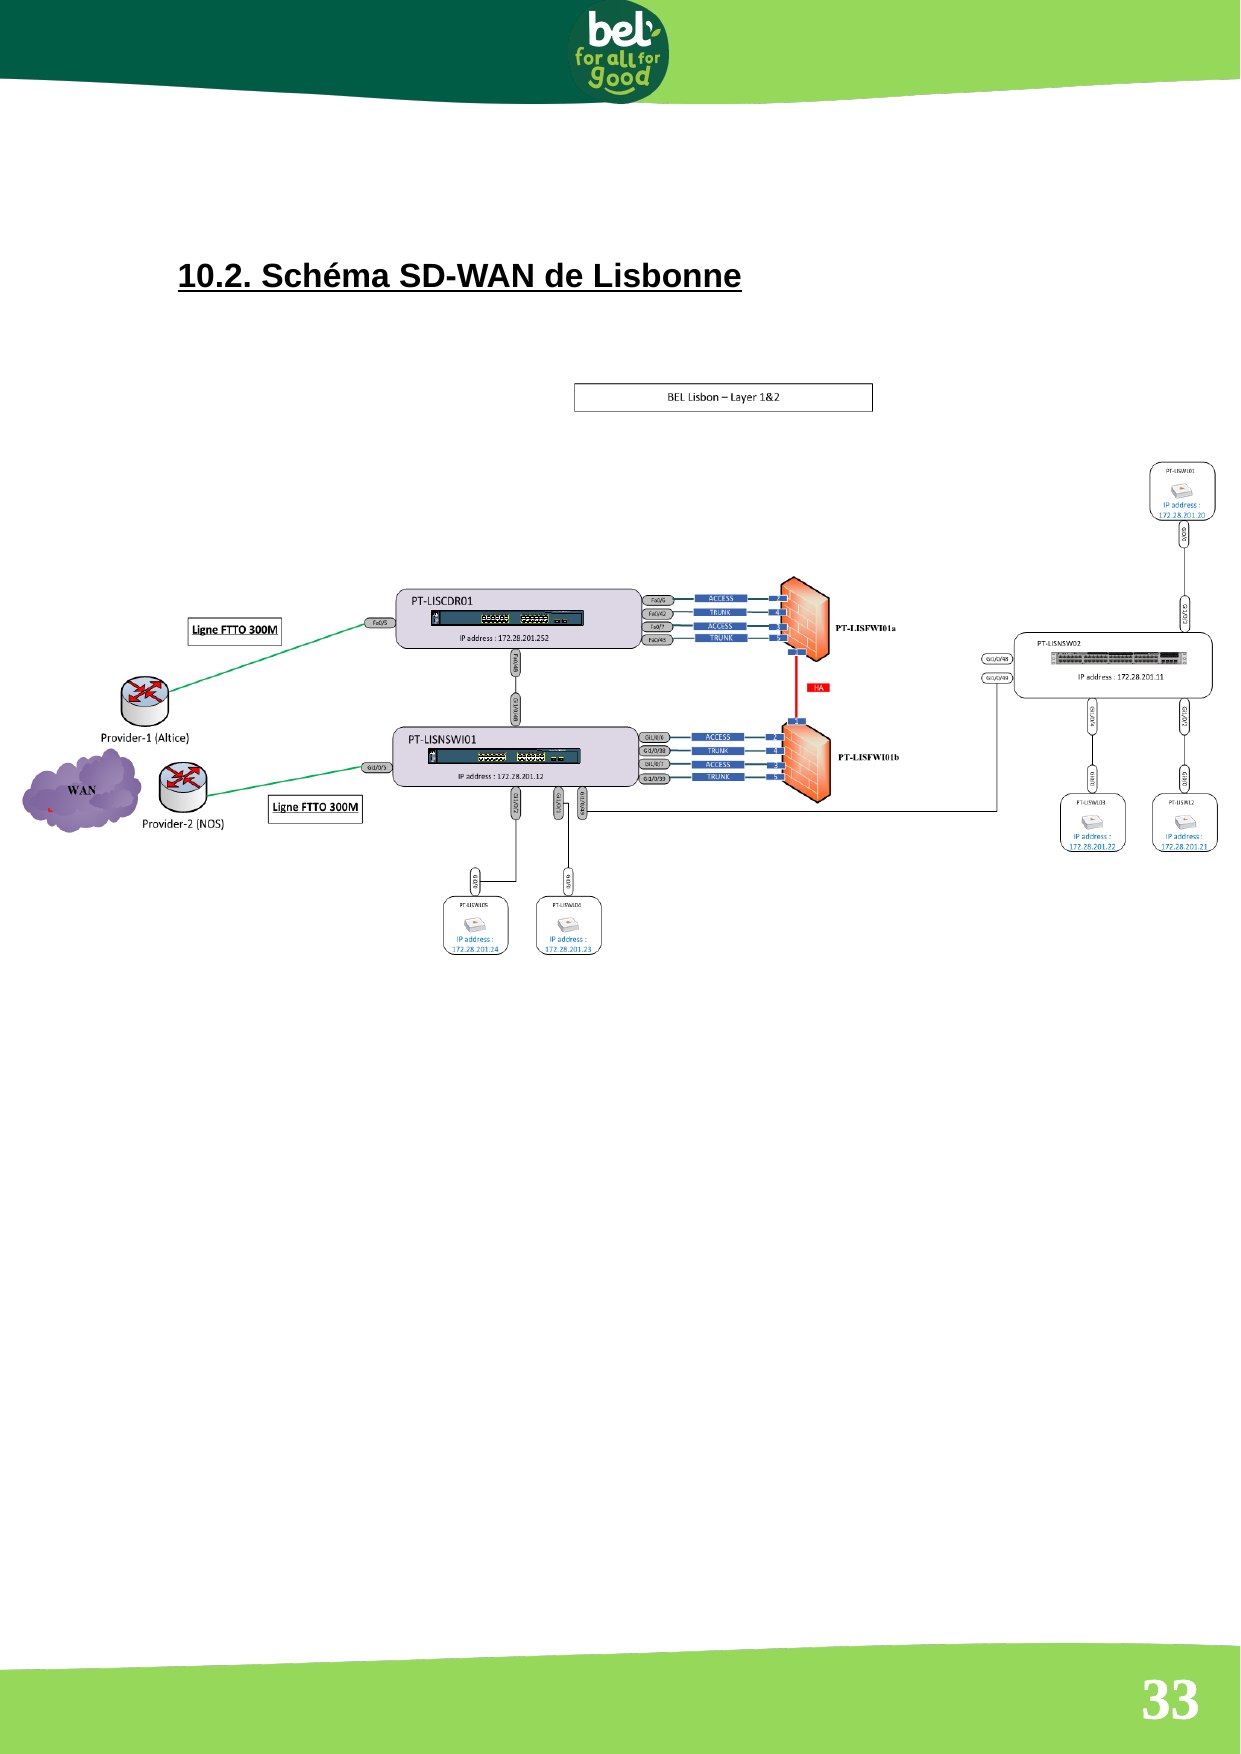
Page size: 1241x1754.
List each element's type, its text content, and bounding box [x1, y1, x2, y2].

picture [14, 378, 1228, 955]
picture [0, 0, 1240, 104]
subtitle 10.2. Schéma SD-WAN de Lisbonne [177, 256, 1181, 295]
picture [0, 1643, 1241, 1754]
